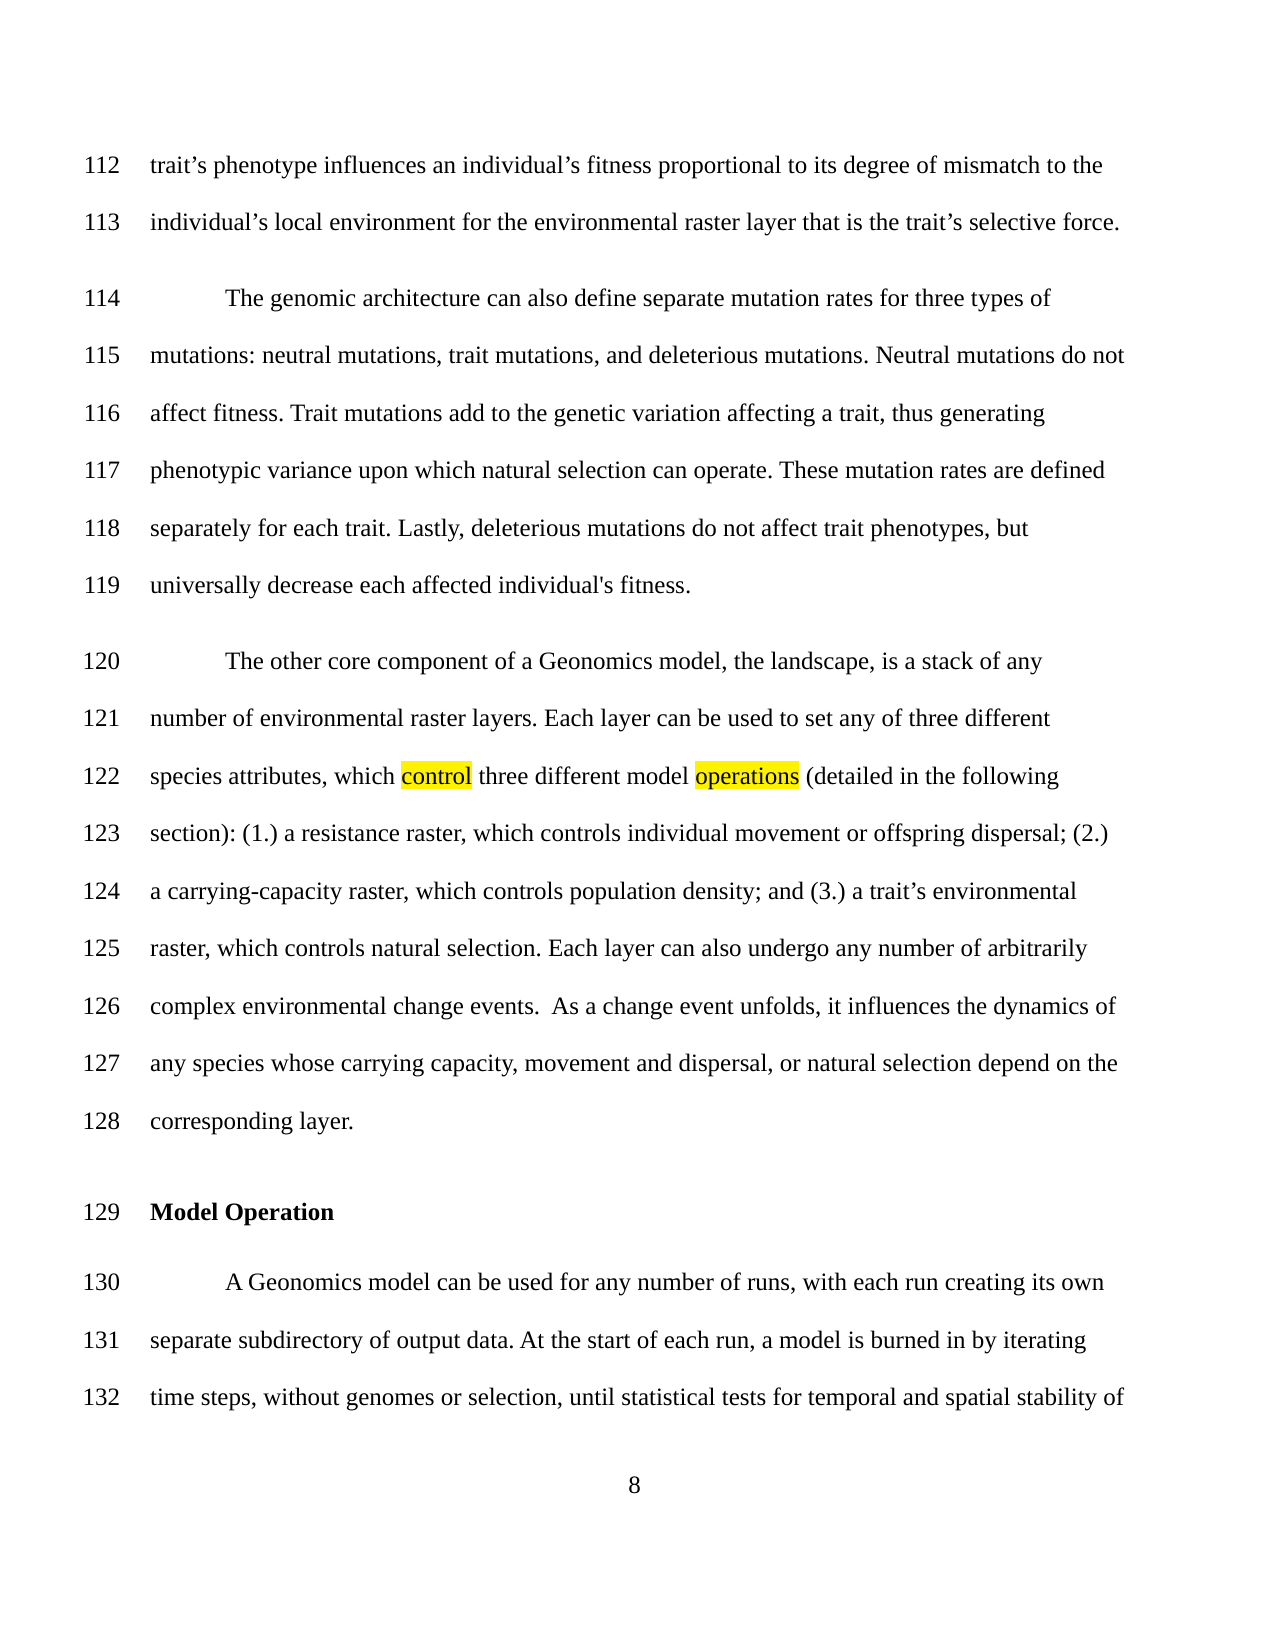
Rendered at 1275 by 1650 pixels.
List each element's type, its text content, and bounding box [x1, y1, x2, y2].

subtitle Model Operation [150, 1197, 1125, 1226]
text The other core component of a Geonomics model, the landscape, is a stack of any number of environmental raster layers. Each layer can be used to set any of three different species attributes, which control three different model operations (detailed in the following section): (1.) a resistance raster, which controls individual movement or offspring dispersal; (2.) a carrying-capacity raster, which controls population density; and (3.) a trait’s environmental raster, which controls natural selection. Each layer can also undergo any number of arbitrarily complex environmental change events. As a change event unfolds, it influences the dynamics of any species whose carrying capacity, movement and dispersal, or natural selection depend on the corresponding layer. [150, 646, 1125, 1134]
text trait’s phenotype influences an individual’s fitness proportional to its degree of mismatch to the individual’s local environment for the environmental raster layer that is the trait’s selective force. [150, 150, 1125, 236]
text The genomic architecture can also define separate mutation rates for three types of mutations: neutral mutations, trait mutations, and deleterious mutations. Neutral mutations do not affect fitness. Trait mutations add to the genetic variation affecting a trait, thus generating phenotypic variance upon which natural selection can operate. These mutation rates are defined separately for each trait. Lastly, deleterious mutations do not affect trait phenotypes, but universally decrease each affected individual's fitness. [150, 283, 1125, 599]
text A Geonomics model can be used for any number of runs, with each run creating its own separate subdirectory of output data. At the start of each run, a model is burned in by iterating time steps, without genomes or selection, until statistical tests for temporal and spatial stability of [150, 1267, 1125, 1411]
